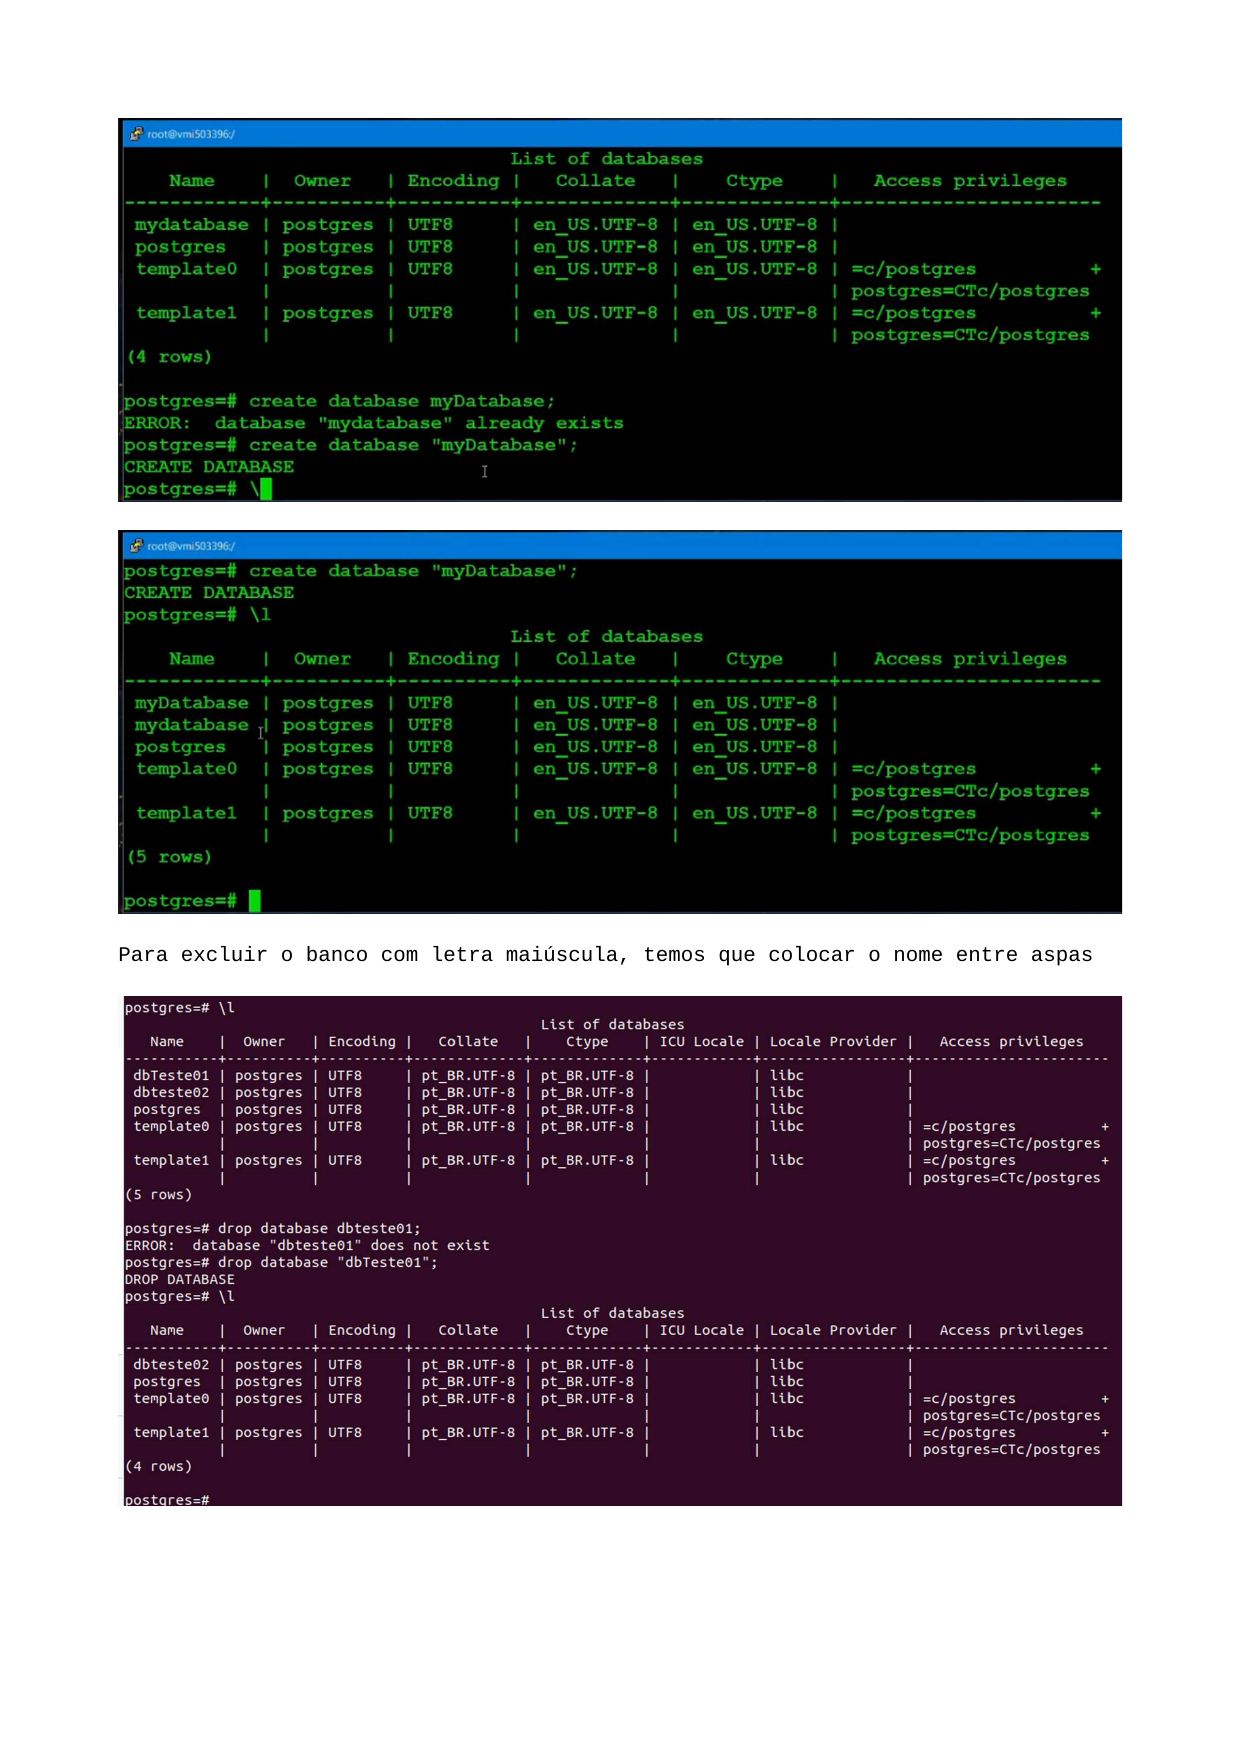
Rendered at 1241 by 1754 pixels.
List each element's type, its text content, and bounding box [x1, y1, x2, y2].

text Para excluir o banco com letra maiúscula, temos que colocar o nome entre aspas [118, 943, 1122, 967]
picture [118, 118, 1123, 502]
picture [118, 996, 1123, 1506]
picture [118, 530, 1123, 914]
